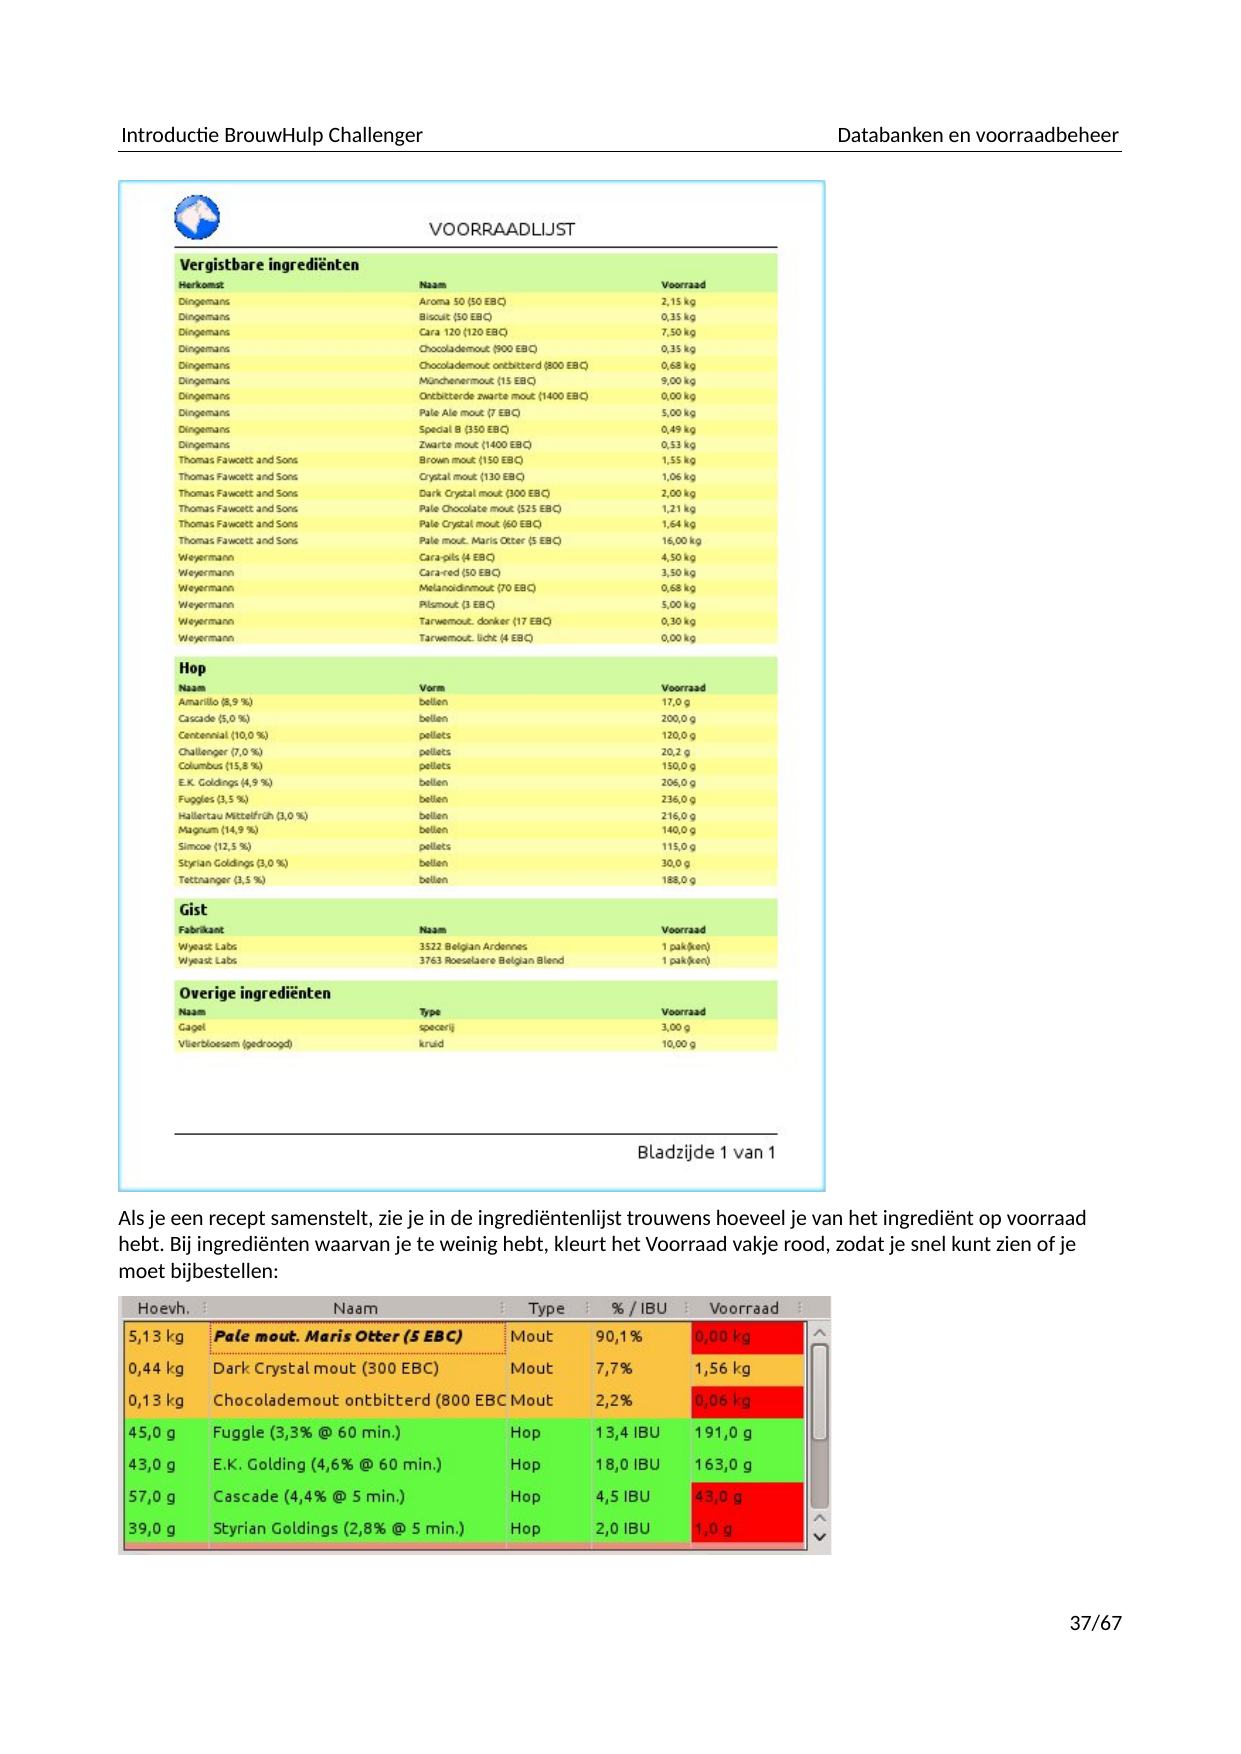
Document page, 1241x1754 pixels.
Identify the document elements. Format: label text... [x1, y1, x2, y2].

text Als je een recept samenstelt, zie je in de ingrediëntenlijst trouwens hoeveel je van het ingrediënt op voorraad hebt. Bij ingrediënten waarvan je te weinig hebt, kleurt het Voorraad vakje rood, zodat je snel kunt zien of je moet bijbestellen: [118, 1204, 1122, 1284]
picture [118, 180, 826, 1192]
picture [118, 1296, 832, 1555]
